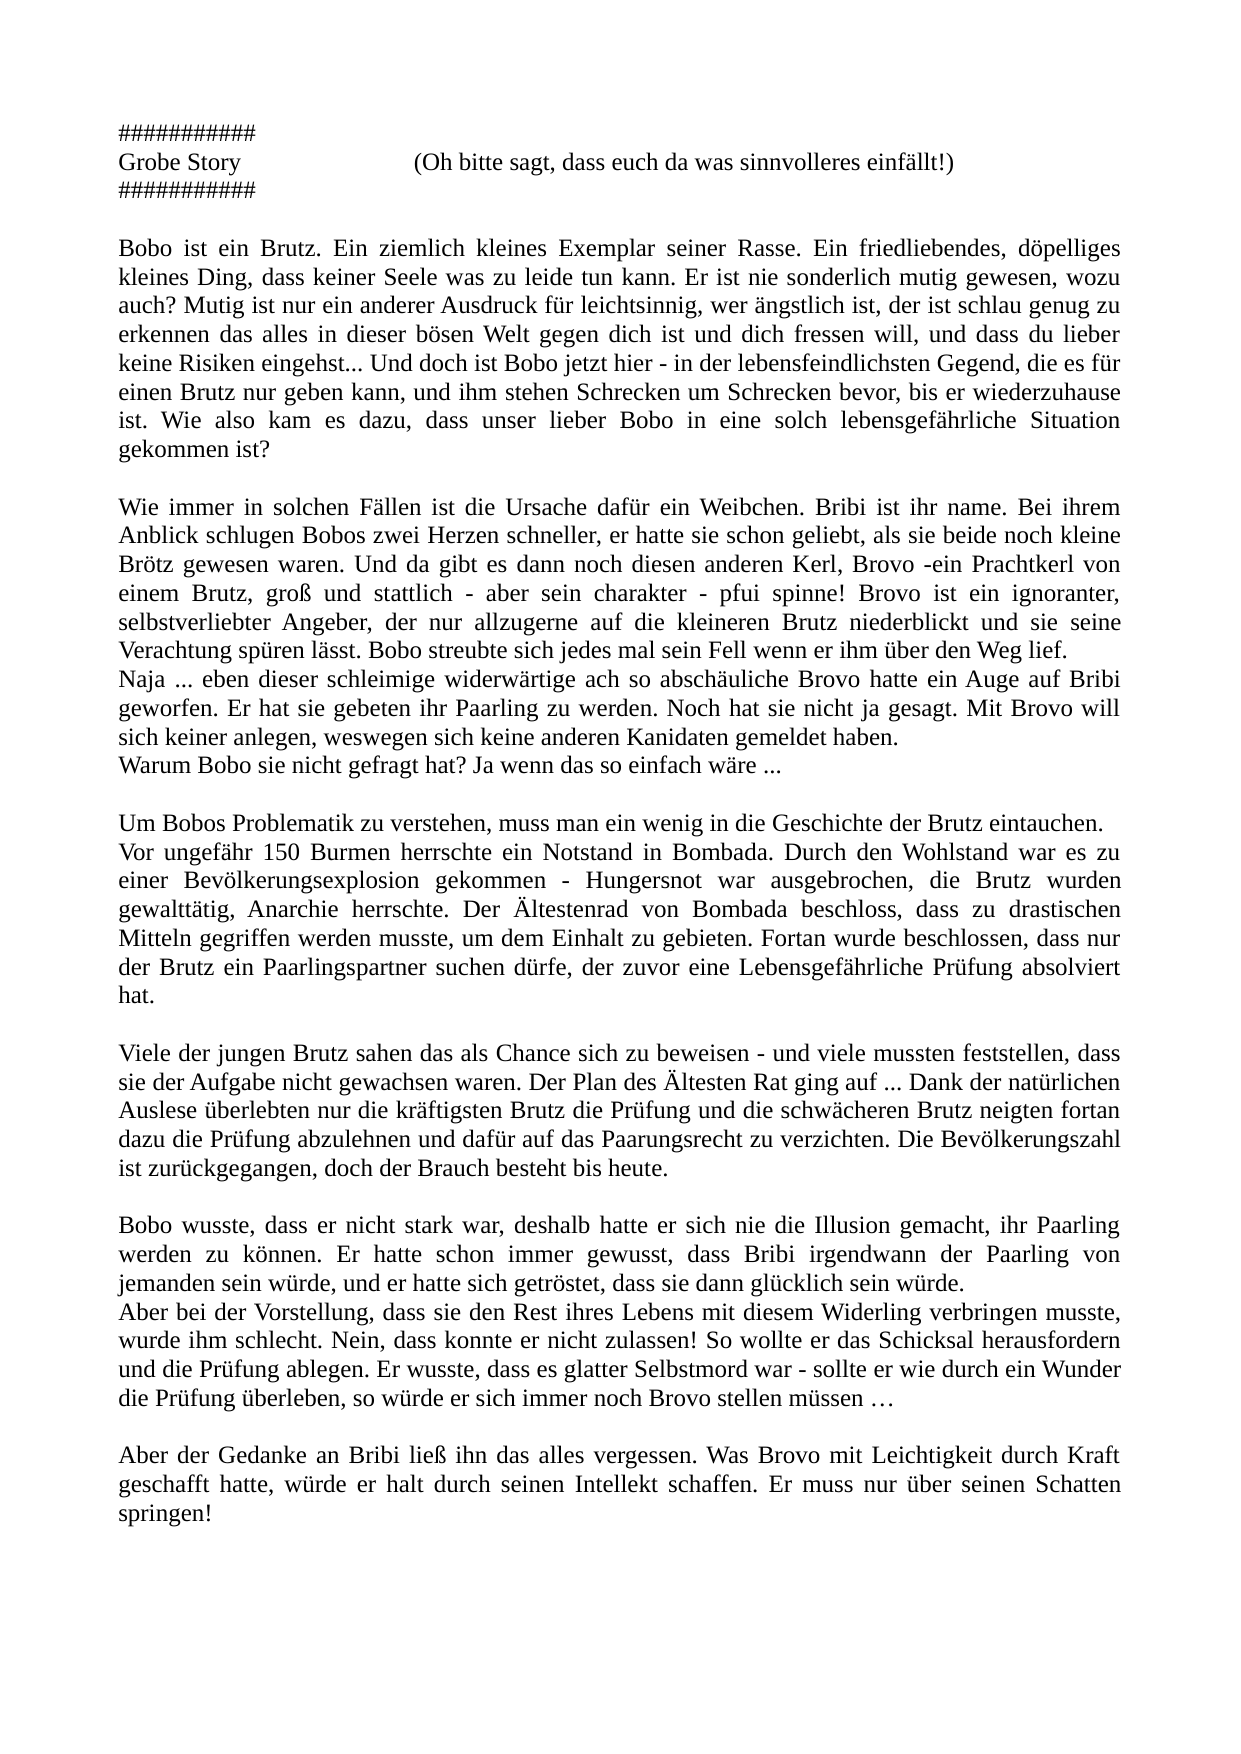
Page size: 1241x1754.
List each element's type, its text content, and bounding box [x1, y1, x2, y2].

text Wie immer in solchen Fällen ist die Ursache dafür ein Weibchen. Bribi ist ihr name. Bei ihrem Anblick schlugen Bobos zwei Herzen schneller, er hatte sie schon geliebt, als sie beide noch kleine Brötz gewesen waren. Und da gibt es dann noch diesen anderen Kerl, Brovo -ein Prachtkerl von einem Brutz, groß und stattlich - aber sein charakter - pfui spinne! Brovo ist ein ignoranter, selbstverliebter Angeber, der nur allzugerne auf die kleineren Brutz niederblickt und sie seine Verachtung spüren lässt. Bobo streubte sich jedes mal sein Fell wenn er ihm über den Weg lief. [118, 492, 1122, 664]
text Bobo wusste, dass er nicht stark war, deshalb hatte er sich nie die Illusion gemacht, ihr Paarling werden zu können. Er hatte schon immer gewusst, dass Bribi irgendwann der Paarling von jemanden sein würde, und er hatte sich getröstet, dass sie dann glücklich sein würde. [118, 1211, 1122, 1297]
text Warum Bobo sie nicht gefragt hat? Ja wenn das so einfach wäre ... [118, 751, 1122, 779]
text Aber bei der Vorstellung, dass sie den Rest ihres Lebens mit diesem Widerling verbringen musste, wurde ihm schlecht. Nein, dass konnte er nicht zulassen! So wollte er das Schicksal herausfordern und die Prüfung ablegen. Er wusste, dass es glatter Selbstmord war - sollte er wie durch ein Wunder die Prüfung überleben, so würde er sich immer noch Brovo stellen müssen … [118, 1297, 1122, 1412]
text ########### [118, 118, 1122, 147]
text Um Bobos Problematik zu verstehen, muss man ein wenig in die Geschichte der Brutz eintauchen. [118, 808, 1122, 837]
text Bobo ist ein Brutz. Ein ziemlich kleines Exemplar seiner Rasse. Ein friedliebendes, döpelliges kleines Ding, dass keiner Seele was zu leide tun kann. Er ist nie sonderlich mutig gewesen, wozu auch? Mutig ist nur ein anderer Ausdruck für leichtsinnig, wer ängstlich ist, der ist schlau genug zu erkennen das alles in dieser bösen Welt gegen dich ist und dich fressen will, und dass du lieber keine Risiken eingehst... Und doch ist Bobo jetzt hier - in der lebensfeindlichsten Gegend, die es für einen Brutz nur geben kann, und ihm stehen Schrecken um Schrecken bevor, bis er wiederzuhause ist. Wie also kam es dazu, dass unser lieber Bobo in eine solch lebensgefährliche Situation gekommen ist? [118, 233, 1122, 463]
text Vor ungefähr 150 Burmen herrschte ein Notstand in Bombada. Durch den Wohlstand war es zu einer Bevölkerungsexplosion gekommen - Hungersnot war ausgebrochen, die Brutz wurden gewalttätig, Anarchie herrschte. Der Ältestenrad von Bombada beschloss, dass zu drastischen Mitteln gegriffen werden musste, um dem Einhalt zu gebieten. Fortan wurde beschlossen, dass nur der Brutz ein Paarlingspartner suchen dürfe, der zuvor eine Lebensgefährliche Prüfung absolviert hat. [118, 837, 1122, 1009]
text Naja ... eben dieser schleimige widerwärtige ach so abschäuliche Brovo hatte ein Auge auf Bribi geworfen. Er hat sie gebeten ihr Paarling zu werden. Noch hat sie nicht ja gesagt. Mit Brovo will sich keiner anlegen, weswegen sich keine anderen Kanidaten gemeldet haben. [118, 664, 1122, 751]
text Aber der Gedanke an Bribi ließ ihn das alles vergessen. Was Brovo mit Leichtigkeit durch Kraft geschafft hatte, würde er halt durch seinen Intellekt schaffen. Er muss nur über seinen Schatten springen! [118, 1441, 1122, 1527]
text Viele der jungen Brutz sahen das als Chance sich zu beweisen - und viele mussten feststellen, dass sie der Aufgabe nicht gewachsen waren. Der Plan des Ältesten Rat ging auf ... Dank der natürlichen Auslese überlebten nur die kräftigsten Brutz die Prüfung und die schwächeren Brutz neigten fortan dazu die Prüfung abzulehnen und dafür auf das Paarungsrecht zu verzichten. Die Bevölkerungszahl ist zurückgegangen, doch der Brauch besteht bis heute. [118, 1038, 1122, 1182]
text ########### [118, 176, 1122, 204]
text Grobe Story (Oh bitte sagt, dass euch da was sinnvolleres einfällt!) [118, 147, 1122, 176]
